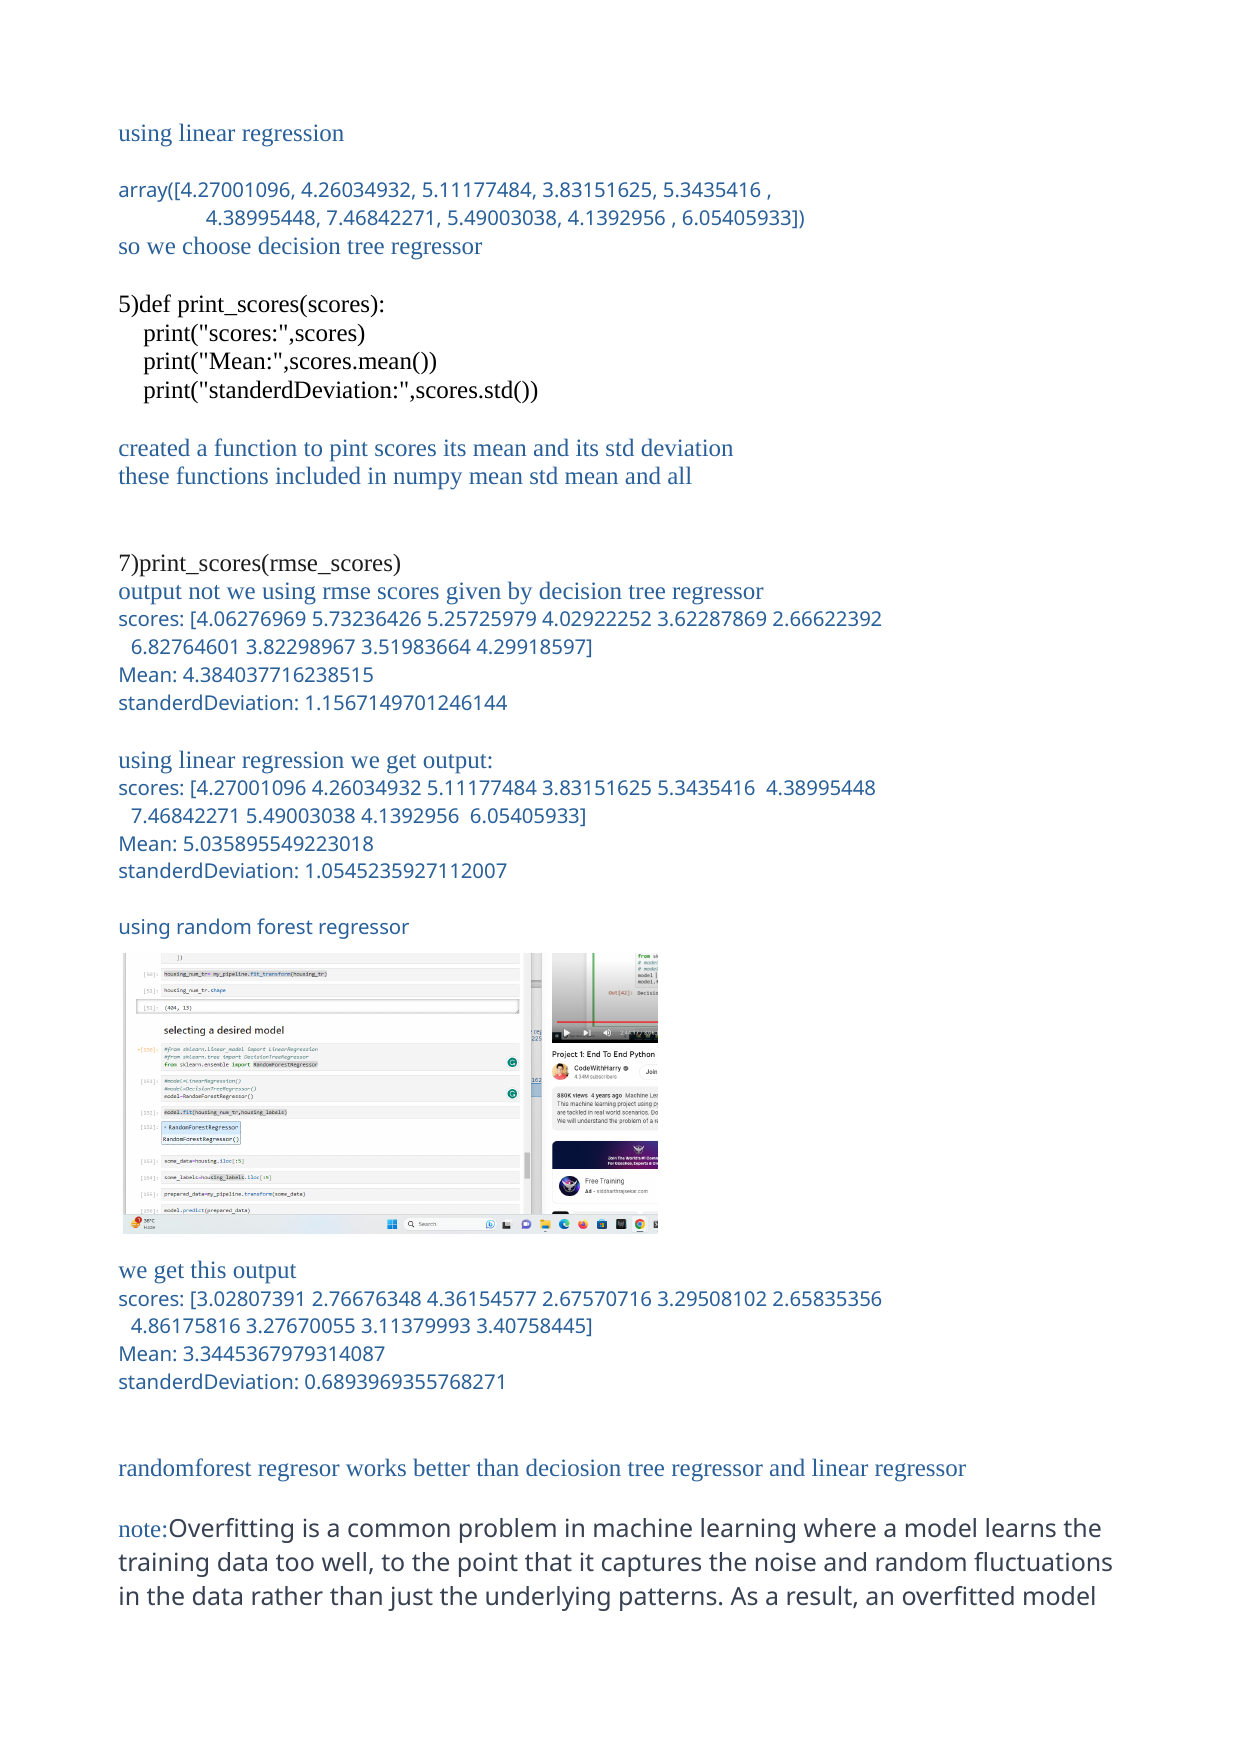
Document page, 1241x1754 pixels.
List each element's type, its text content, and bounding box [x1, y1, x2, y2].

text standerdDeviation: 1.0545235927112007 [118, 857, 1122, 885]
text 4.38995448, 7.46842271, 5.49003038, 4.1392956 , 6.05405933]) [118, 203, 1122, 231]
text using linear regression we get output: [118, 745, 1122, 774]
text randomforest regresor works better than deciosion tree regressor and linear regressor [118, 1453, 1122, 1482]
text 5)def print_scores(scores): print("scores:",scores) print("Mean:",scores.mean()) print("standerdDeviation:",scores.std()) [118, 289, 1122, 404]
text using random forest regressor [118, 913, 1122, 940]
text 4.86175816 3.27670055 3.11379993 3.40758445] [118, 1312, 1122, 1340]
text 7)print_scores(rmse_scores) [118, 548, 1122, 576]
text using linear regression [118, 118, 1122, 147]
text note:Overfitting is a common problem in machine learning where a model learns the training data too well, to the point that it captures the noise and random fluctuations in the data rather than just the underlying patterns. As a result, an overfitted model [118, 1510, 1122, 1613]
text Mean: 3.3445367979314087 [118, 1340, 1122, 1368]
text Mean: 5.035895549223018 [118, 829, 1122, 857]
text standerdDeviation: 0.6893969355768271 [118, 1368, 1122, 1395]
text output not we using rmse scores given by decision tree regressor [118, 576, 1122, 605]
text scores: [3.02807391 2.76676348 4.36154577 2.67570716 3.29508102 2.65835356 [118, 1284, 1122, 1312]
text standerdDeviation: 1.1567149701246144 [118, 688, 1122, 716]
text 7.46842271 5.49003038 4.1392956 6.05405933] [118, 801, 1122, 829]
text these functions included in numpy mean std mean and all [118, 461, 1122, 490]
text 6.82764601 3.82298967 3.51983664 4.29918597] [118, 633, 1122, 661]
text scores: [4.06276969 5.73236426 5.25725979 4.02922252 3.62287869 2.66622392 [118, 605, 1122, 633]
text array([4.27001096, 4.26034932, 5.11177484, 3.83151625, 5.3435416 , [118, 176, 1122, 203]
text we get this output [118, 1256, 1122, 1284]
text Mean: 4.384037716238515 [118, 661, 1122, 688]
text so we choose decision tree regressor [118, 231, 1122, 260]
text created a function to pint scores its mean and its std deviation [118, 433, 1122, 461]
text scores: [4.27001096 4.26034932 5.11177484 3.83151625 5.3435416 4.38995448 [118, 774, 1122, 801]
